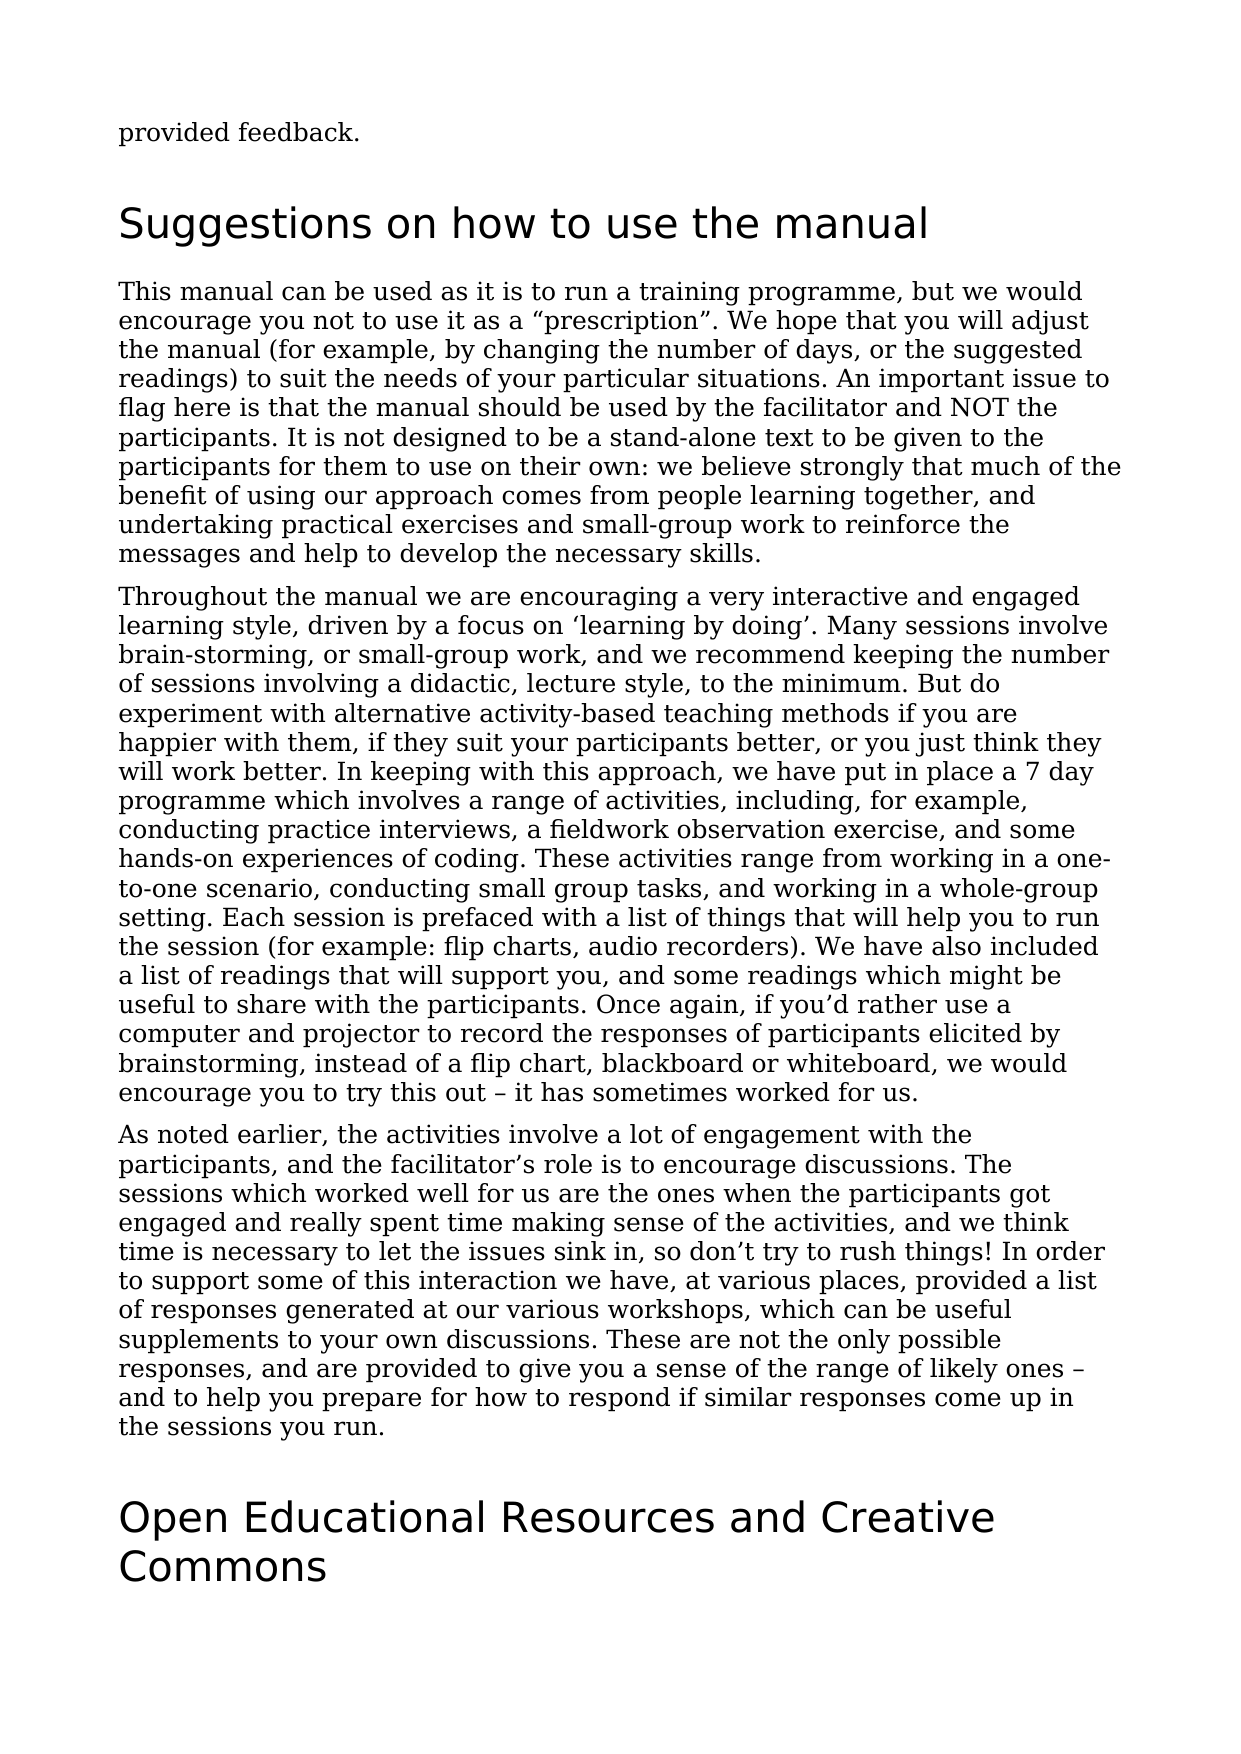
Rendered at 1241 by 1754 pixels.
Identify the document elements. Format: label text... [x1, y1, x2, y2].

text As noted earlier, the activities involve a lot of engagement with the participants, and the facilitator’s role is to encourage discussions. The sessions which worked well for us are the ones when the participants got engaged and really spent time making sense of the activities, and we think time is necessary to let the issues sink in, so don’t try to rush things! In order to support some of this interaction we have, at various places, provided a list of responses generated at our various workshops, which can be useful supplements to your own discussions. These are not the only possible responses, and are provided to give you a sense of the range of likely ones – and to help you prepare for how to respond if similar responses come up in the sessions you run. [118, 1121, 1122, 1441]
text Throughout the manual we are encouraging a very interactive and engaged learning style, driven by a focus on ‘learning by doing’. Many sessions involve brain-storming, or small-group work, and we recommend keeping the number of sessions involving a didactic, lecture style, to the minimum. But do experiment with alternative activity-based teaching methods if you are happier with them, if they suit your participants better, or you just think they will work better. In keeping with this approach, we have put in place a 7 day programme which involves a range of activities, including, for example, conducting practice interviews, a fieldwork observation exercise, and some hands-on experiences of coding. These activities range from working in a one-to-one scenario, conducting small group tasks, and working in a whole-group setting. Each session is prefaced with a list of things that will help you to run the session (for example: flip charts, audio recorders). We have also included a list of readings that will support you, and some readings which might be useful to share with the participants. Once again, if you’d rather use a computer and projector to record the responses of participants elicited by brainstorming, instead of a flip chart, blackboard or whiteboard, we would encourage you to try this out – it has sometimes worked for us. [118, 582, 1122, 1107]
subtitle Open Educational Resources and Creative Commons [118, 1494, 1122, 1591]
subtitle Suggestions on how to use the manual [118, 200, 1122, 248]
text provided feedback. [118, 118, 1122, 147]
text This manual can be used as it is to run a training programme, but we would encourage you not to use it as a “prescription”. We hope that you will adjust the manual (for example, by changing the number of days, or the suggested readings) to suit the needs of your particular situations. An important issue to flag here is that the manual should be used by the facilitator and NOT the participants. It is not designed to be a stand-alone text to be given to the participants for them to use on their own: we believe strongly that much of the benefit of using our approach comes from people learning together, and undertaking practical exercises and small-group work to reinforce the messages and help to develop the necessary skills. [118, 277, 1122, 568]
